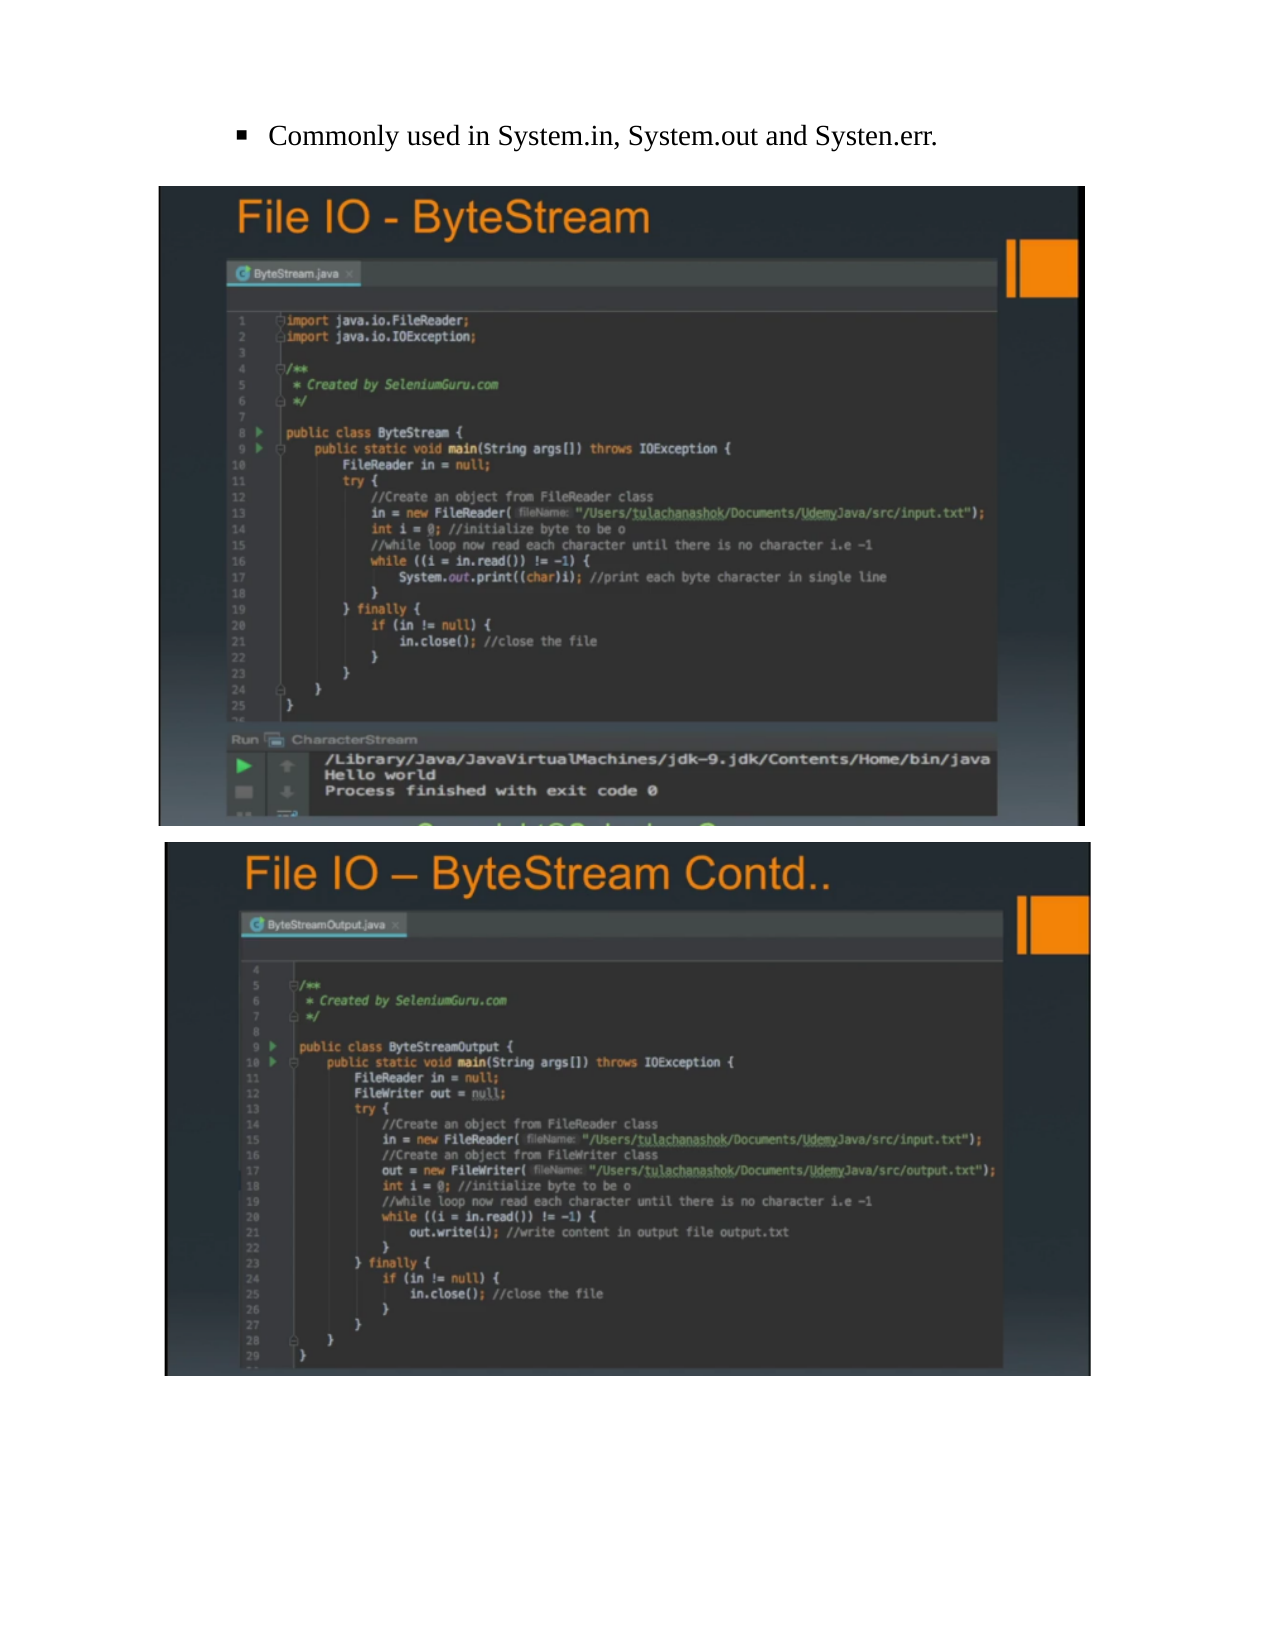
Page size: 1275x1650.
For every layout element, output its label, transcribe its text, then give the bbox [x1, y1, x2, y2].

picture [164, 842, 1091, 1376]
picture [158, 186, 1085, 826]
list Commonly used in System.in, System.out and Systen.err. [231, 118, 1157, 152]
